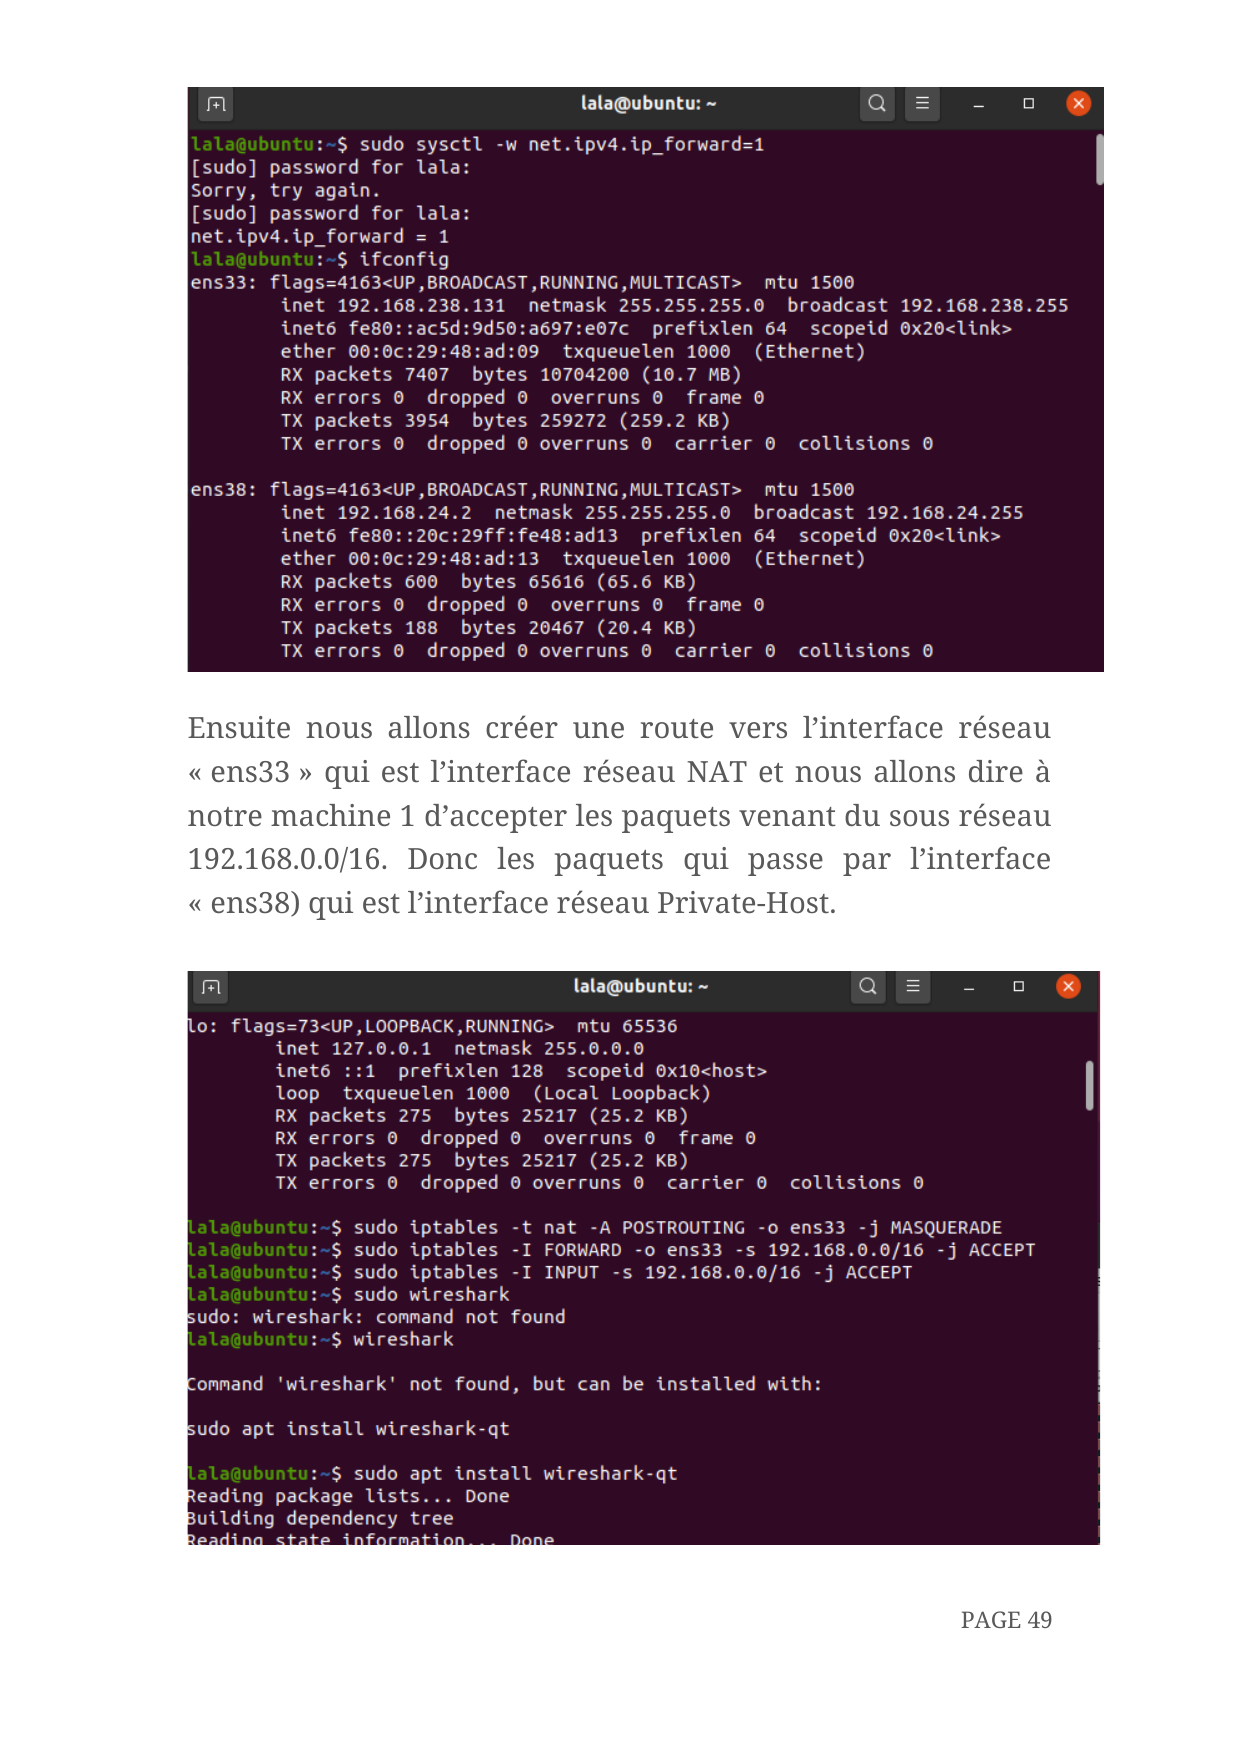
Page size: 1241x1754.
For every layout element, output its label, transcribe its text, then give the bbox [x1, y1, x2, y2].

text Ensuite nous allons créer une route vers l’interface réseau « ens33 » qui est l’interface réseau NAT et nous allons dire à notre machine 1 d’accepter les paquets venant du sous réseau 192.168.0.0/16. Donc les paquets qui passe par l’interface « ens38) qui est l’interface réseau Private-Host. [187, 708, 1053, 922]
